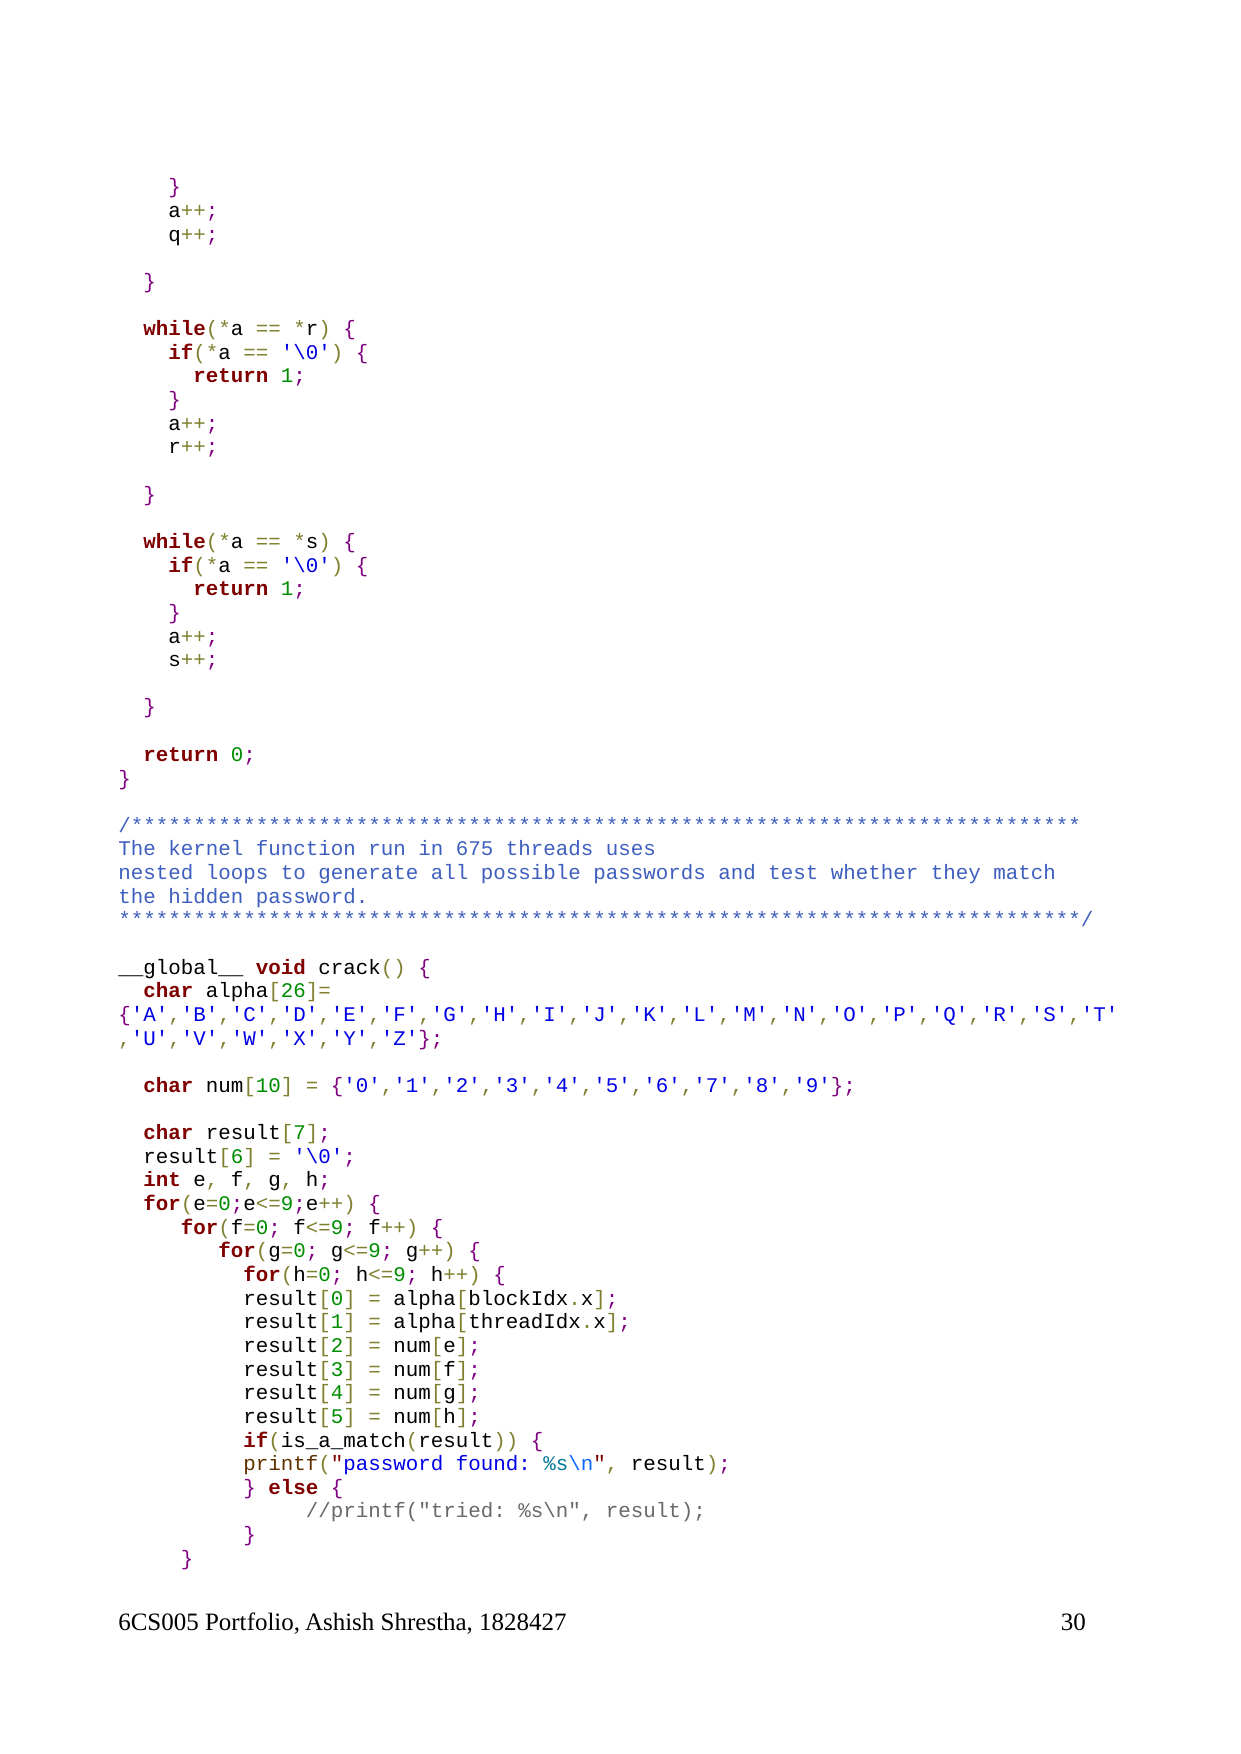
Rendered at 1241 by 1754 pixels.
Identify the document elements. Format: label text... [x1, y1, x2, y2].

text for(g=0; g<=9; g++) { [118, 1240, 1122, 1264]
text if(*a == '\0') { [118, 342, 1122, 366]
text __global__ void crack() { [118, 957, 1122, 980]
text } [118, 697, 1122, 720]
text The kernel function run in 675 threads uses [118, 838, 1122, 862]
text *****************************************************************************/ [118, 909, 1122, 933]
text } [118, 767, 1122, 791]
text result[6] = '\0'; [118, 1146, 1122, 1169]
text printf("password found: %s\n", result); [118, 1453, 1122, 1477]
text //printf("tried: %s\n", result); [118, 1501, 1122, 1524]
text result[2] = num[e]; [118, 1335, 1122, 1359]
text /**************************************************************************** [118, 815, 1122, 838]
text return 1; [118, 578, 1122, 602]
text char num[10] = {'0','1','2','3','4','5','6','7','8','9'}; [118, 1075, 1122, 1098]
text } [118, 271, 1122, 294]
text result[5] = num[h]; [118, 1406, 1122, 1429]
text return 0; [118, 744, 1122, 767]
text r++; [118, 436, 1122, 460]
text a++; [118, 413, 1122, 436]
text } [118, 1548, 1122, 1571]
text } else { [118, 1477, 1122, 1501]
text for(f=0; f<=9; f++) { [118, 1217, 1122, 1240]
text result[3] = num[f]; [118, 1359, 1122, 1382]
text result[4] = num[g]; [118, 1382, 1122, 1406]
text } [118, 1524, 1122, 1548]
text if(*a == '\0') { [118, 555, 1122, 578]
text } [118, 389, 1122, 413]
text } [118, 602, 1122, 626]
text s++; [118, 649, 1122, 673]
text result[0] = alpha[blockIdx.x]; [118, 1288, 1122, 1311]
text char result[7]; [118, 1122, 1122, 1146]
text a++; [118, 200, 1122, 224]
text result[1] = alpha[threadIdx.x]; [118, 1311, 1122, 1335]
text } [118, 176, 1122, 200]
text } [118, 484, 1122, 507]
text the hidden password. [118, 886, 1122, 909]
text while(*a == *r) { [118, 318, 1122, 342]
text nested loops to generate all possible passwords and test whether they match [118, 862, 1122, 886]
text while(*a == *s) { [118, 531, 1122, 555]
text q++; [118, 224, 1122, 247]
text if(is_a_match(result)) { [118, 1429, 1122, 1453]
text char alpha[26]= {'A','B','C','D','E','F','G','H','I','J','K','L','M','N','O','P','Q','R','S','T','U','V','W','X','Y','Z'}; [118, 980, 1122, 1051]
text int e, f, g, h; [118, 1169, 1122, 1193]
text a++; [118, 626, 1122, 649]
text for(h=0; h<=9; h++) { [118, 1264, 1122, 1288]
text for(e=0;e<=9;e++) { [118, 1193, 1122, 1217]
text return 1; [118, 366, 1122, 389]
